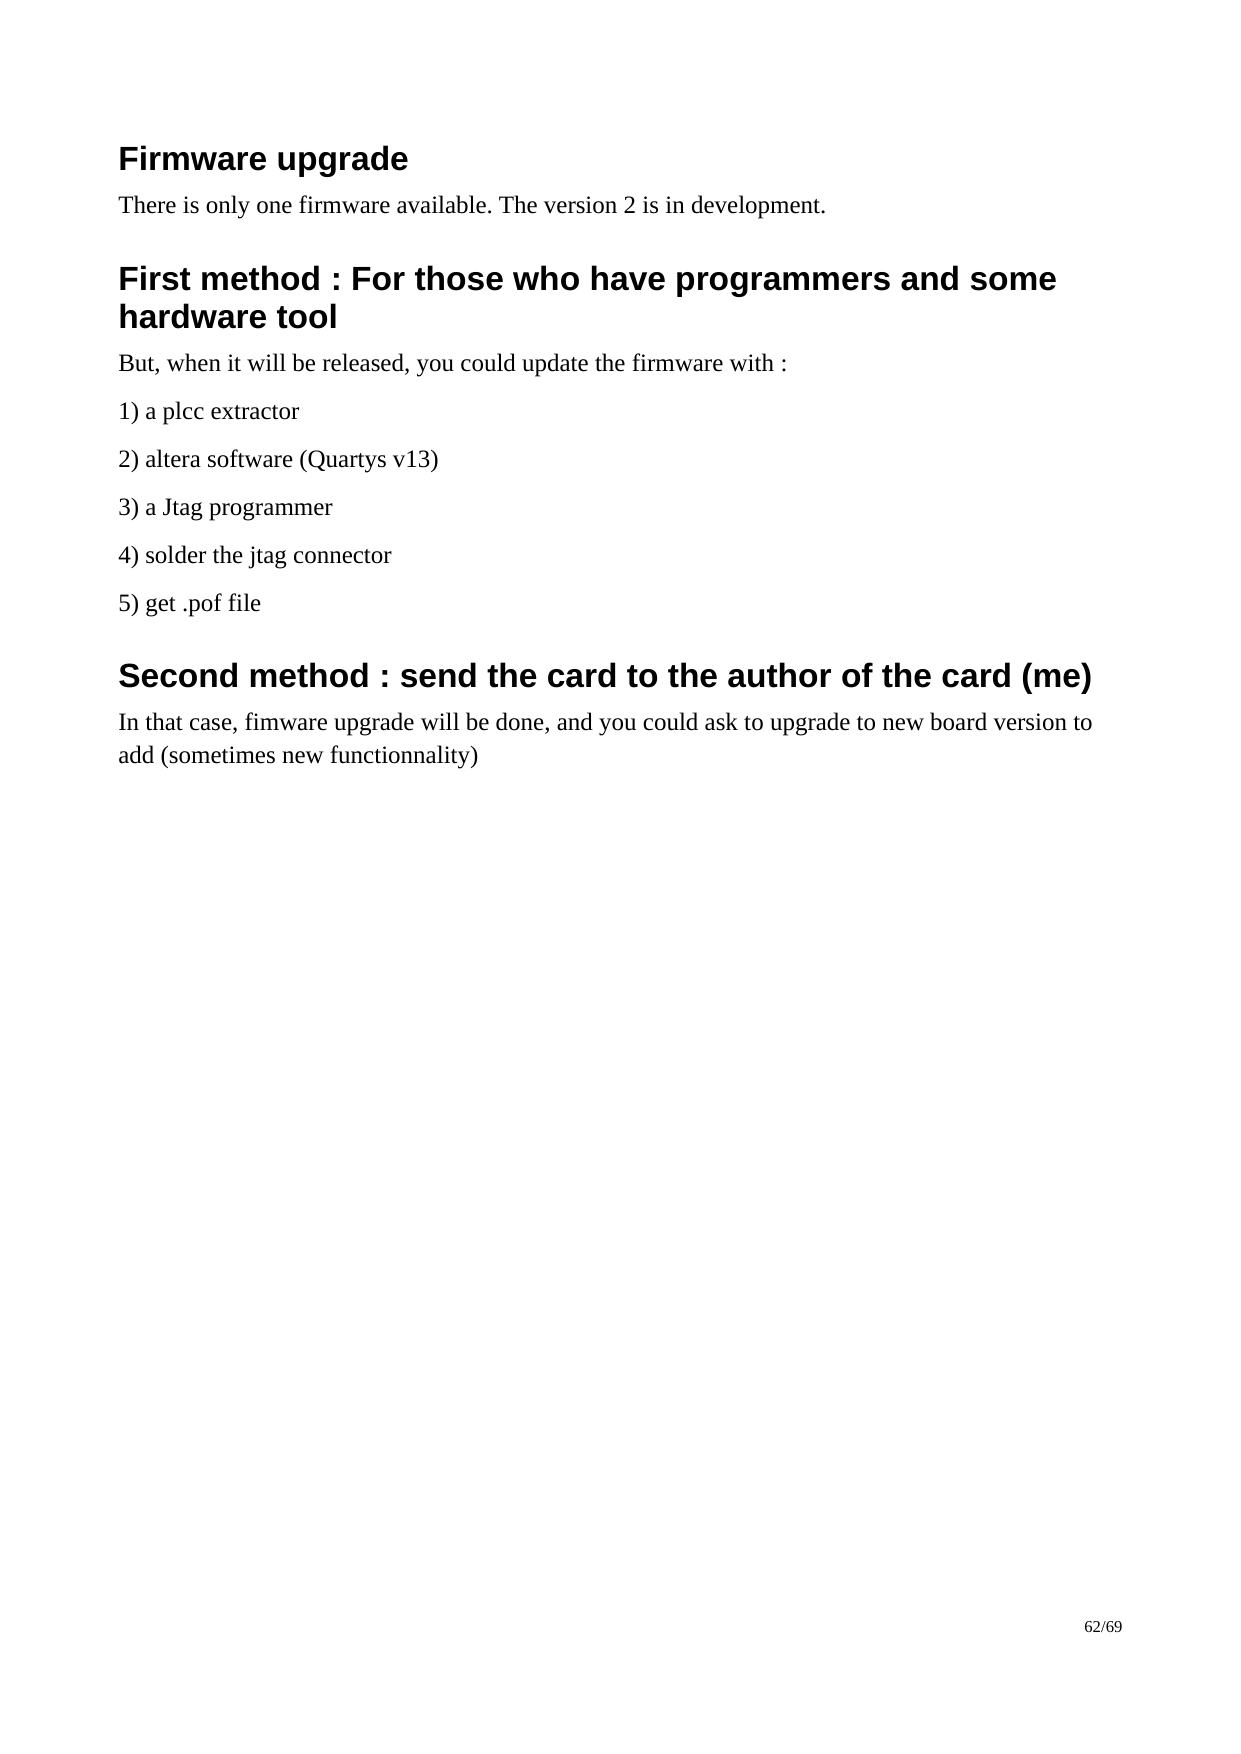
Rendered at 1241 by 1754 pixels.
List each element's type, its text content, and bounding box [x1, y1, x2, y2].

text In that case, fimware upgrade will be done, and you could ask to upgrade to new board version to add (sometimes new functionnality) [118, 707, 1122, 769]
text 4) solder the jtag connector [118, 540, 1122, 568]
subtitle Second method : send the card to the author of the card (me) [118, 656, 1122, 695]
subtitle First method : For those who have programmers and some hardware tool [118, 259, 1122, 336]
text But, when it will be released, you could update the firmware with : [118, 348, 1122, 377]
subtitle Firmware upgrade [118, 139, 1122, 178]
text 3) a Jtag programmer [118, 492, 1122, 521]
text 5) get .pof file [118, 588, 1122, 616]
text 1) a plcc extractor [118, 396, 1122, 425]
text There is only one firmware available. The version 2 is in development. [118, 190, 1122, 219]
text 2) altera software (Quartys v13) [118, 444, 1122, 473]
